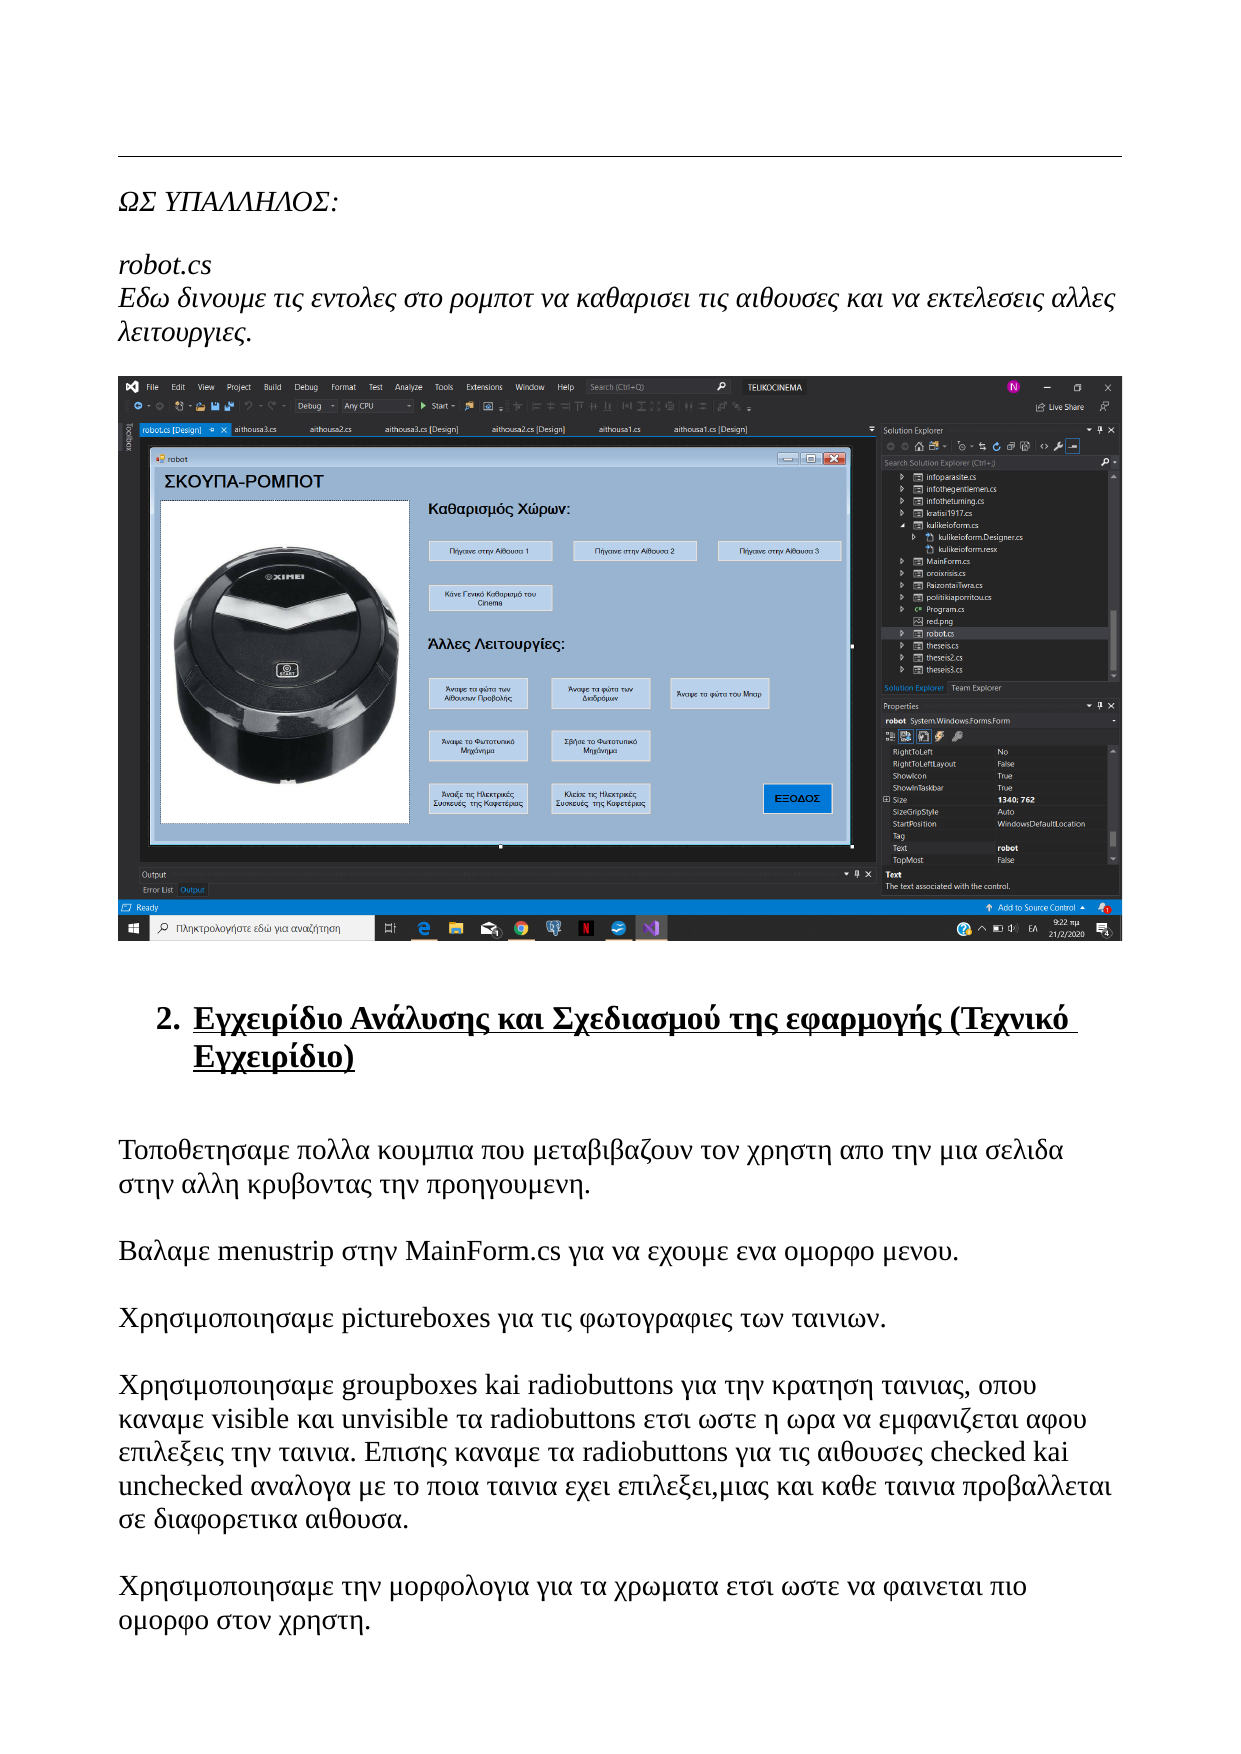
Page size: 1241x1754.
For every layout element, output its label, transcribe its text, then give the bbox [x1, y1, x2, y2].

picture [118, 376, 1123, 941]
text ΩΣ ΥΠΑΛΛΗΛΟΣ: [118, 184, 1122, 218]
text robot.cs [118, 247, 1122, 280]
text Χρησιμοποιησαμε pictureboxes για τις φωτογραφιες των ταινιων. [118, 1300, 1122, 1334]
text Τοποθετησαμε πολλα κουμπια που μεταβιβαζουν τον χρηστη απο την μια σελιδα στην αλλη κρυβοντας την προηγουμενη. [118, 1132, 1122, 1199]
text Χρησιμοποιησαμε την μορφολογια για τα χρωματα ετσι ωστε να φαινεται πιο ομορφο στον χρηστη. [118, 1568, 1122, 1636]
text Χρησιμοποιησαμε groupboxes kai radiobuttons για την κρατηση ταινιας, οπου καναμε visible και unvisible τα radiobuttons ετσι ωστε η ωρα να εμφανιζεται αφου επιλεξεις την ταινια. Επισης καναμε τα radiobuttons για τις αιθουσες checked kai unchecked αναλογα με το ποια ταινια εχει επιλεξει,μιας και καθε ταινια προβαλλεται σε διαφορετικα αιθουσα. [118, 1367, 1122, 1535]
text Εδω δινουμε τις εντολες στο ρομποτ να καθαρισει τις αιθουσες και να εκτελεσεις αλλες λειτουργιες. [118, 280, 1122, 347]
list Εγχειρίδιο Ανάλυσης και Σχεδιασμού της εφαρμογής (Τεχνικό Εγχειρίδιο) [156, 998, 1122, 1075]
text Βαλαμε menustrip στην MainForm.cs για να εχουμε ενα ομορφο μενου. [118, 1233, 1122, 1267]
